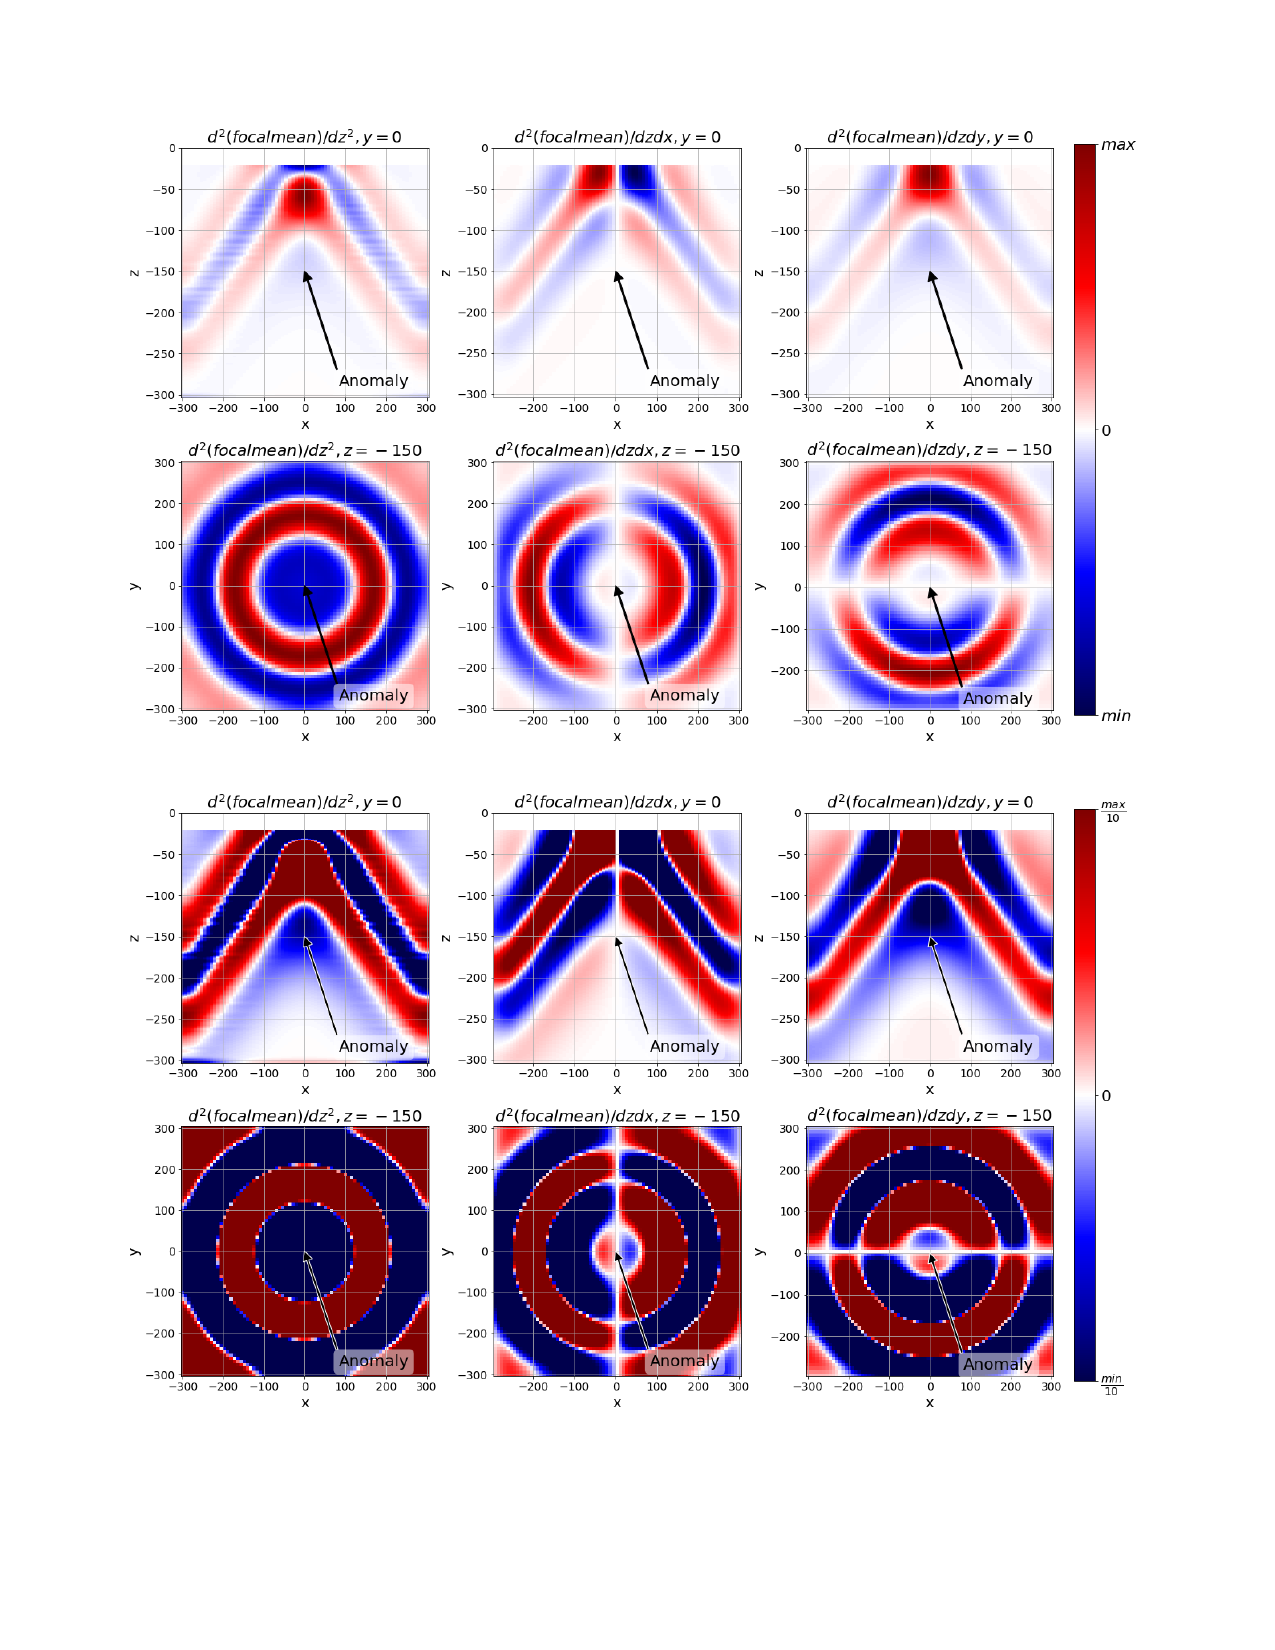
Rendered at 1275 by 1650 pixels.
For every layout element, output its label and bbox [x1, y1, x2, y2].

picture [118, 784, 1157, 1419]
picture [118, 118, 1157, 753]
